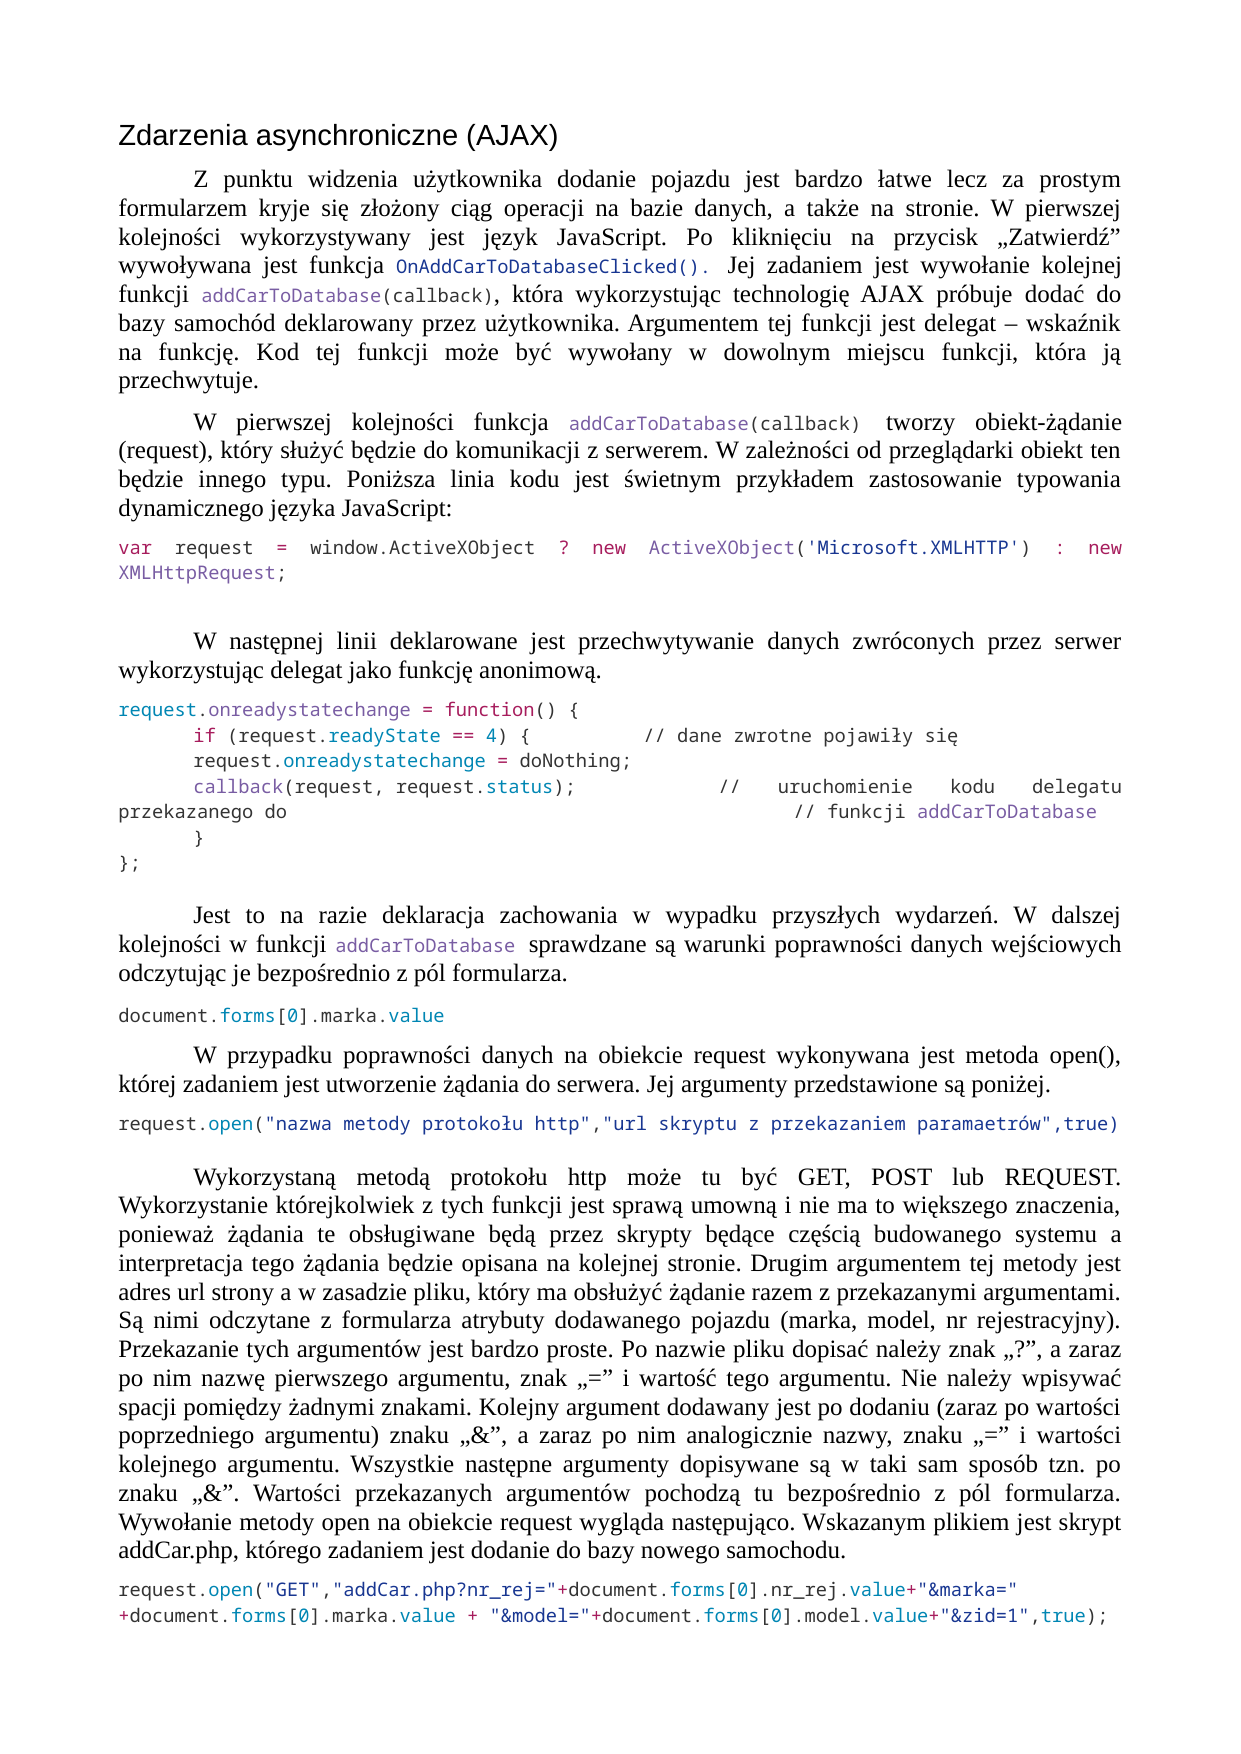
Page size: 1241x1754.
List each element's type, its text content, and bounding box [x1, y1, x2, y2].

text W przypadku poprawności danych na obiekcie request wykonywana jest metoda open(), której zadaniem jest utworzenie żądania do serwera. Jej argumenty przedstawione są poniżej. [118, 1041, 1122, 1098]
text }; [118, 849, 1122, 875]
text request.open("GET","addCar.php?nr_rej="+document.forms[0].nr_rej.value+"&marka=" +document.forms[0].marka.value + "&model="+document.forms[0].model.value+"&zid=1",true); [118, 1577, 1122, 1628]
subtitle Zdarzenia asynchroniczne (AJAX) [118, 118, 1122, 152]
text Z punktu widzenia użytkownika dodanie pojazdu jest bardzo łatwe lecz za prostym formularzem kryje się złożony ciąg operacji na bazie danych, a także na stronie. W pierwszej kolejności wykorzystywany jest język JavaScript. Po kliknięciu na przycisk „Zatwierdź” wywoływana jest funkcja OnAddCarToDatabaseClicked(). Jej zadaniem jest wywołanie kolejnej funkcji addCarToDatabase(callback), która wykorzystując technologię AJAX próbuje dodać do bazy samochód deklarowany przez użytkownika. Argumentem tej funkcji jest delegat – wskaźnik na funkcję. Kod tej funkcji może być wywołany w dowolnym miejscu funkcji, która ją przechwytuje. [118, 164, 1122, 394]
text var request = window.ActiveXObject ? new ActiveXObject('Microsoft.XMLHTTP') : new XMLHttpRequest; [118, 534, 1122, 585]
text W pierwszej kolejności funkcja addCarToDatabase(callback) tworzy obiekt-żądanie (request), który służyć będzie do komunikacji z serwerem. W zależności od przeglądarki obiekt ten będzie innego typu. Poniższa linia kodu jest świetnym przykładem zastosowanie typowania dynamicznego języka JavaScript: [118, 407, 1122, 522]
text request.onreadystatechange = doNothing; [118, 747, 1122, 773]
text Wykorzystaną metodą protokołu http może tu być GET, POST lub REQUEST. Wykorzystanie którejkolwiek z tych funkcji jest sprawą umowną i nie ma to większego znaczenia, ponieważ żądania te obsługiwane będą przez skrypty będące częścią budowanego systemu a interpretacja tego żądania będzie opisana na kolejnej stronie. Drugim argumentem tej metody jest adres url strony a w zasadzie pliku, który ma obsłużyć żądanie razem z przekazanymi argumentami. Są nimi odczytane z formularza atrybuty dodawanego pojazdu (marka, model, nr rejestracyjny). Przekazanie tych argumentów jest bardzo proste. Po nazwie pliku dopisać należy znak „?”, a zaraz po nim nazwę pierwszego argumentu, znak „=” i wartość tego argumentu. Nie należy wpisywać spacji pomiędzy żadnymi znakami. Kolejny argument dodawany jest po dodaniu (zaraz po wartości poprzedniego argumentu) znaku „&”, a zaraz po nim analogicznie nazwy, znaku „=” i wartości kolejnego argumentu. Wszystkie następne argumenty dopisywane są w taki sam sposób tzn. po znaku „&”. Wartości przekazanych argumentów pochodzą tu bezpośrednio z pól formularza. Wywołanie metody open na obiekcie request wygląda następująco. Wskazanym plikiem jest skrypt addCar.php, którego zadaniem jest dodanie do bazy nowego samochodu. [118, 1162, 1122, 1564]
text document.forms[0].marka.value [118, 999, 1122, 1028]
text if (request.readyState == 4) { // dane zwrotne pojawiły się [118, 722, 1122, 747]
text request.onreadystatechange = function() { [118, 696, 1122, 722]
text Jest to na razie deklaracja zachowania w wypadku przyszłych wydarzeń. W dalszej kolejności w funkcji addCarToDatabase sprawdzane są warunki poprawności danych wejściowych odczytując je bezpośrednio z pól formularza. [118, 901, 1122, 987]
text } [118, 824, 1122, 849]
text request.open("nazwa metody protokołu http","url skryptu z przekazaniem paramaetrów",true) [118, 1111, 1122, 1136]
text callback(request, request.status); // uruchomienie kodu delegatu przekazanego do // funkcji addCarToDatabase [118, 773, 1122, 824]
text W następnej linii deklarowane jest przechwytywanie danych zwróconych przez serwer wykorzystując delegat jako funkcję anonimową. [118, 626, 1122, 684]
